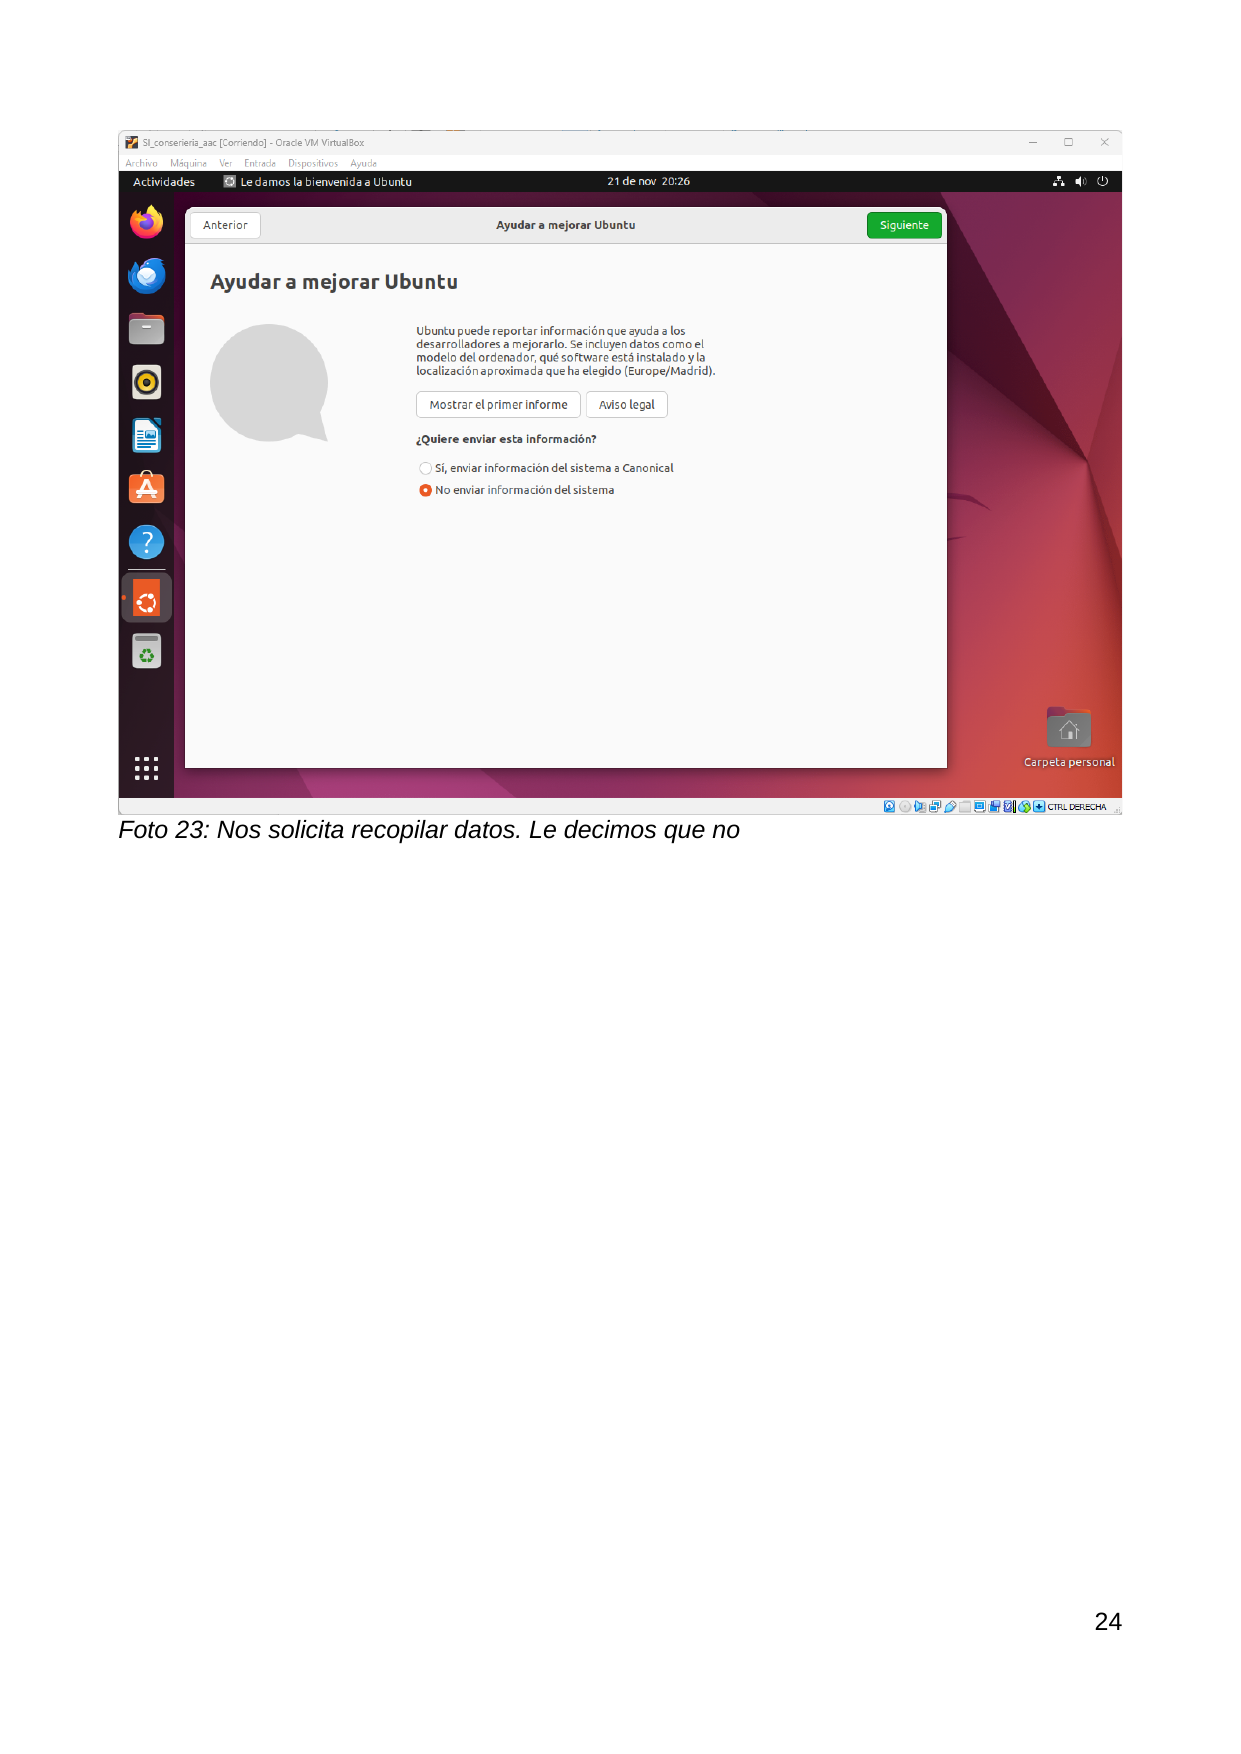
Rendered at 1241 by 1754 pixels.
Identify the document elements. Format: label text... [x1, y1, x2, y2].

text Foto 23: Nos solicita recopilar datos. Le decimos que no [118, 815, 1122, 844]
picture [118, 130, 1123, 815]
